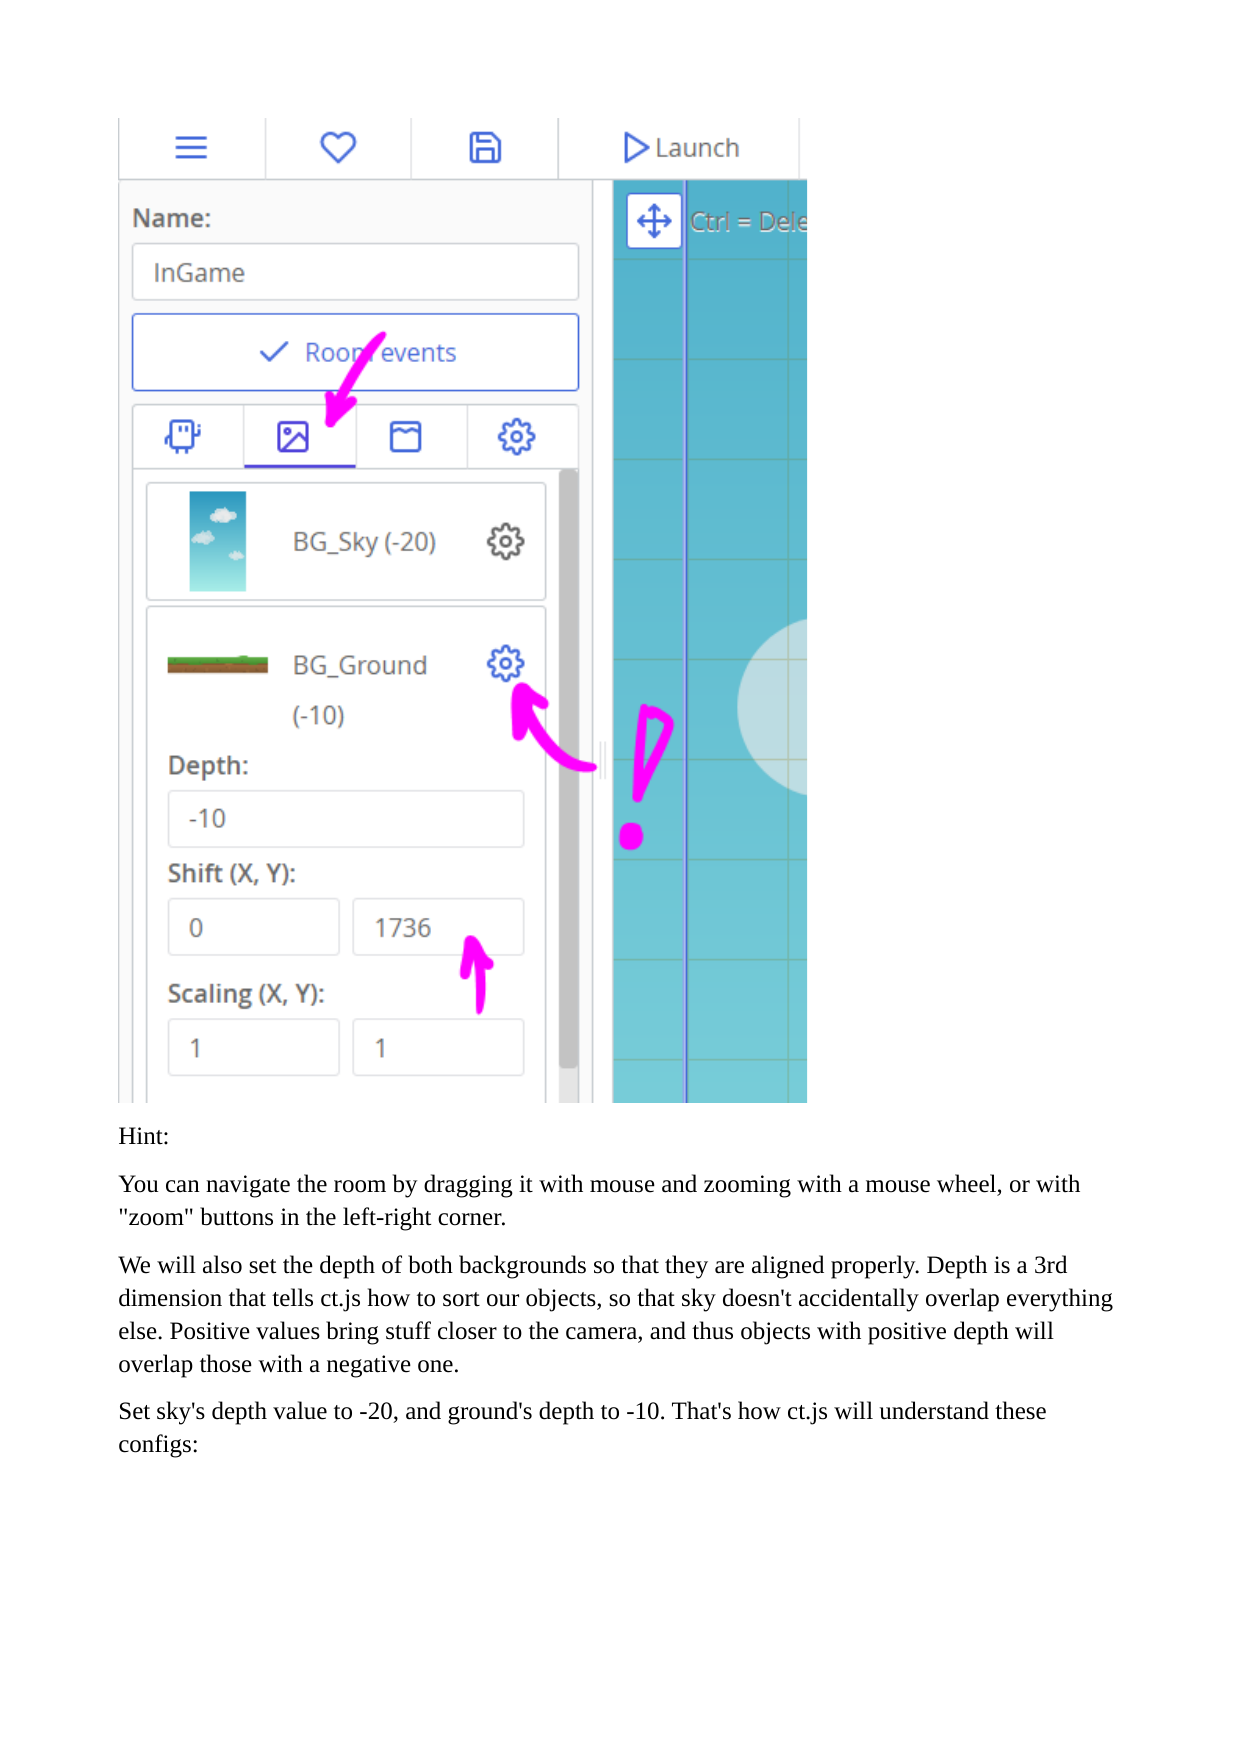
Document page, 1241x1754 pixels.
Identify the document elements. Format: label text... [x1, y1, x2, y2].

picture [118, 118, 808, 1103]
text You can navigate the room by dragging it with mouse and zooming with a mouse wheel, or with "zoom" buttons in the left-right corner. [118, 1169, 1122, 1231]
text Set sky's depth value to -20, and ground's depth to -10. That's how ct.js will understand these configs: [118, 1396, 1122, 1458]
text Hint: [118, 1121, 1122, 1150]
text We will also set the depth of both backgrounds so that they are aligned properly. Depth is a 3rd dimension that tells ct.js how to sort our objects, so that sky doesn't accidentally overlap everything else. Positive values bring stuff closer to the camera, and thus objects with positive depth will overlap those with a negative one. [118, 1250, 1122, 1377]
